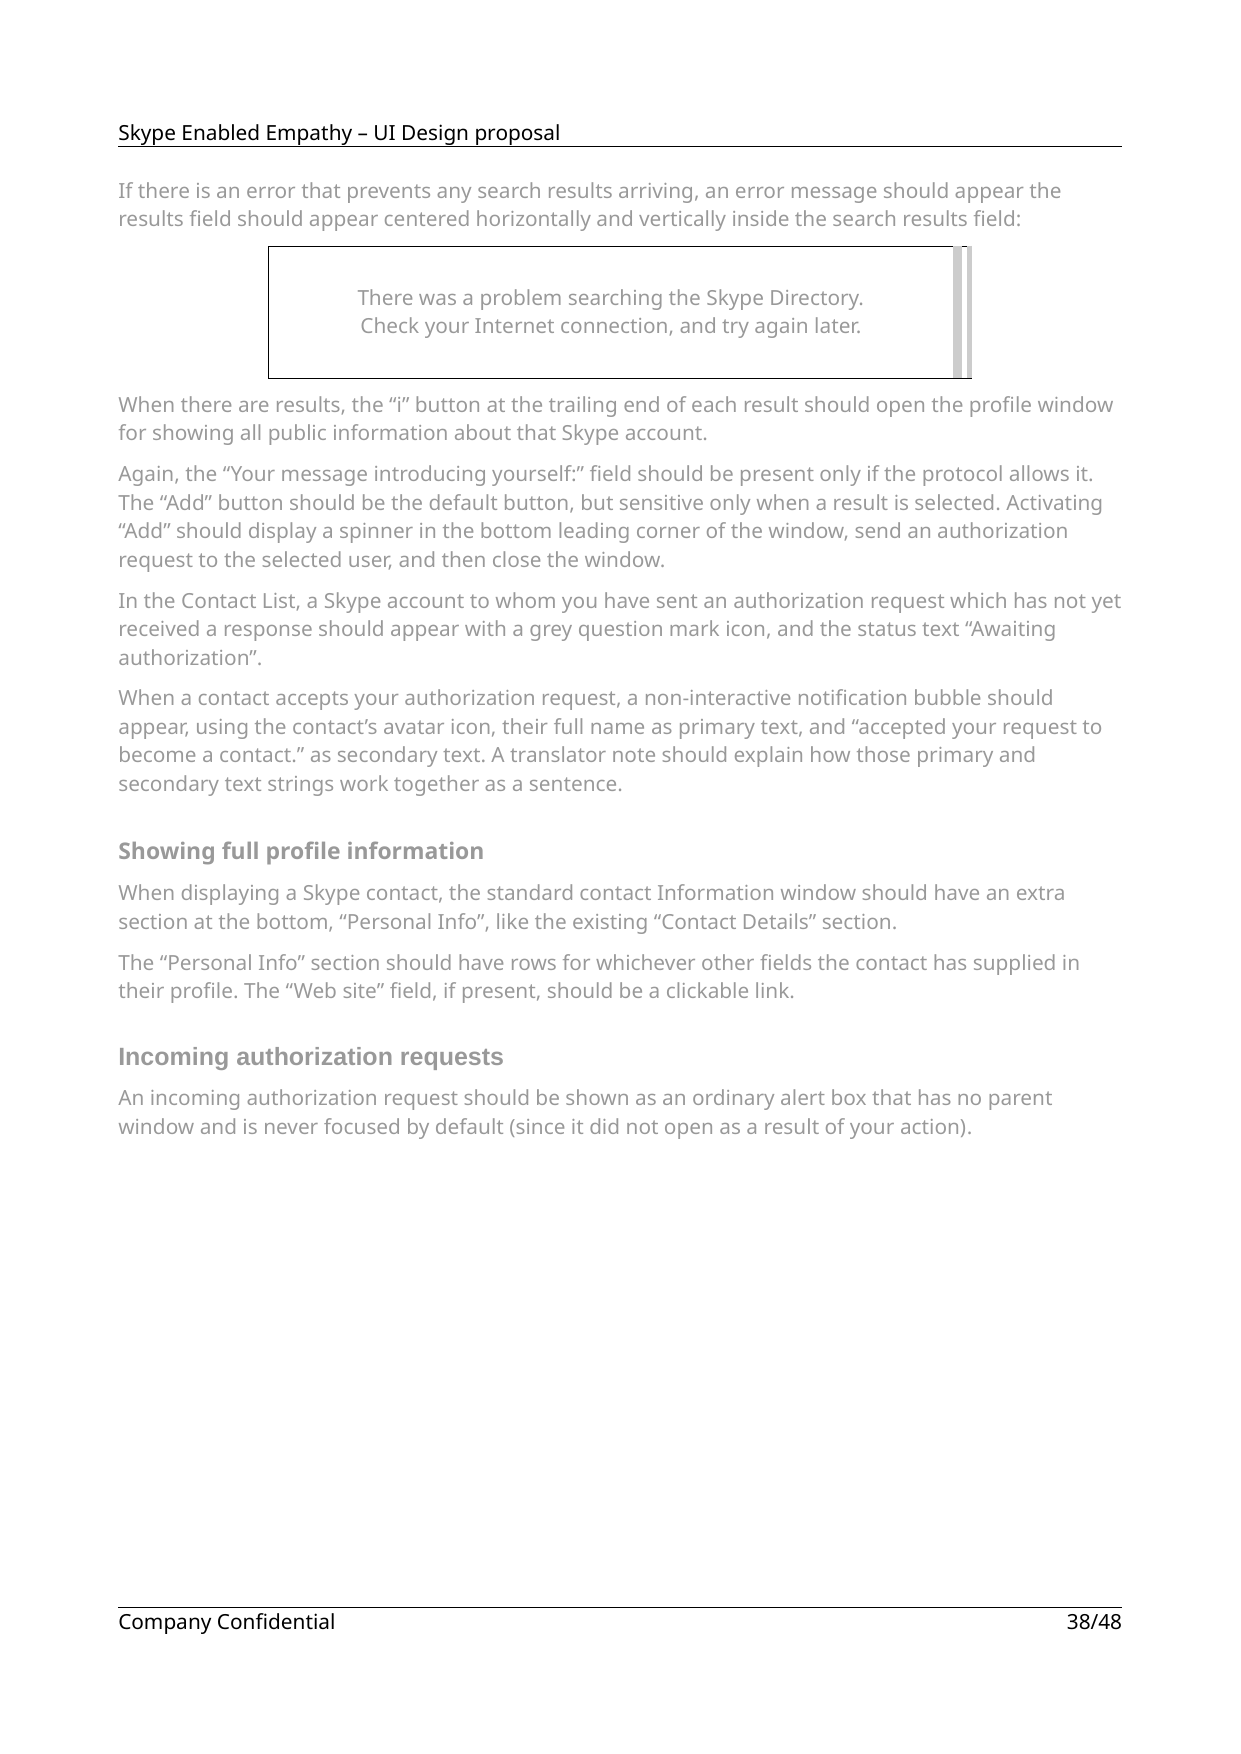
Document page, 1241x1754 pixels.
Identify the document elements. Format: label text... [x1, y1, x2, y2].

text When there are results, the “i” button at the trailing end of each result should open the profile window for showing all public information about that Skype account. [118, 390, 1122, 447]
subtitle Incoming authorization requests [118, 1042, 1122, 1071]
text If there is an error that prevents any search results arriving, an error message should appear the results field should appear centered horizontally and vertically inside the search results field: [118, 176, 1122, 233]
text An incoming authorization request should be shown as an ordinary alert box that has no parent window and is never focused by default (since it did not open as a result of your action). [118, 1083, 1122, 1140]
text In the Contact List, a Skype account to whom you have sent an authorization request which has not yet received a response should appear with a grey question mark icon, and the status text “Awaiting authorization”. [118, 586, 1122, 671]
text When a contact accepts your authorization request, a non-interactive notification bubble should appear, using the contact’s avatar icon, their full name as primary text, and “accepted your request to become a contact.” as secondary text. A translator note should explain how those primary and secondary text strings work together as a sentence. [118, 683, 1122, 797]
text Again, the “Your message introducing yourself:” field should be present only if the protocol allows it. The “Add” button should be the default button, but sensitive only when a result is selected. Activating “Add” should display a spinner in the bottom leading corner of the window, send an authorization request to the selected user, and then close the window. [118, 459, 1122, 573]
text There was a problem searching the Skype Directory. Check your Internet connection, and try again later. [269, 247, 953, 378]
text The “Personal Info” section should have rows for whichever other fields the contact has supplied in their profile. The “Web site” field, if present, should be a clickable link. [118, 948, 1122, 1005]
text When displaying a Skype contact, the standard contact Information window should have an extra section at the bottom, “Personal Info”, like the existing “Contact Details” section. [118, 878, 1122, 935]
subtitle Showing full profile information [118, 835, 1122, 866]
